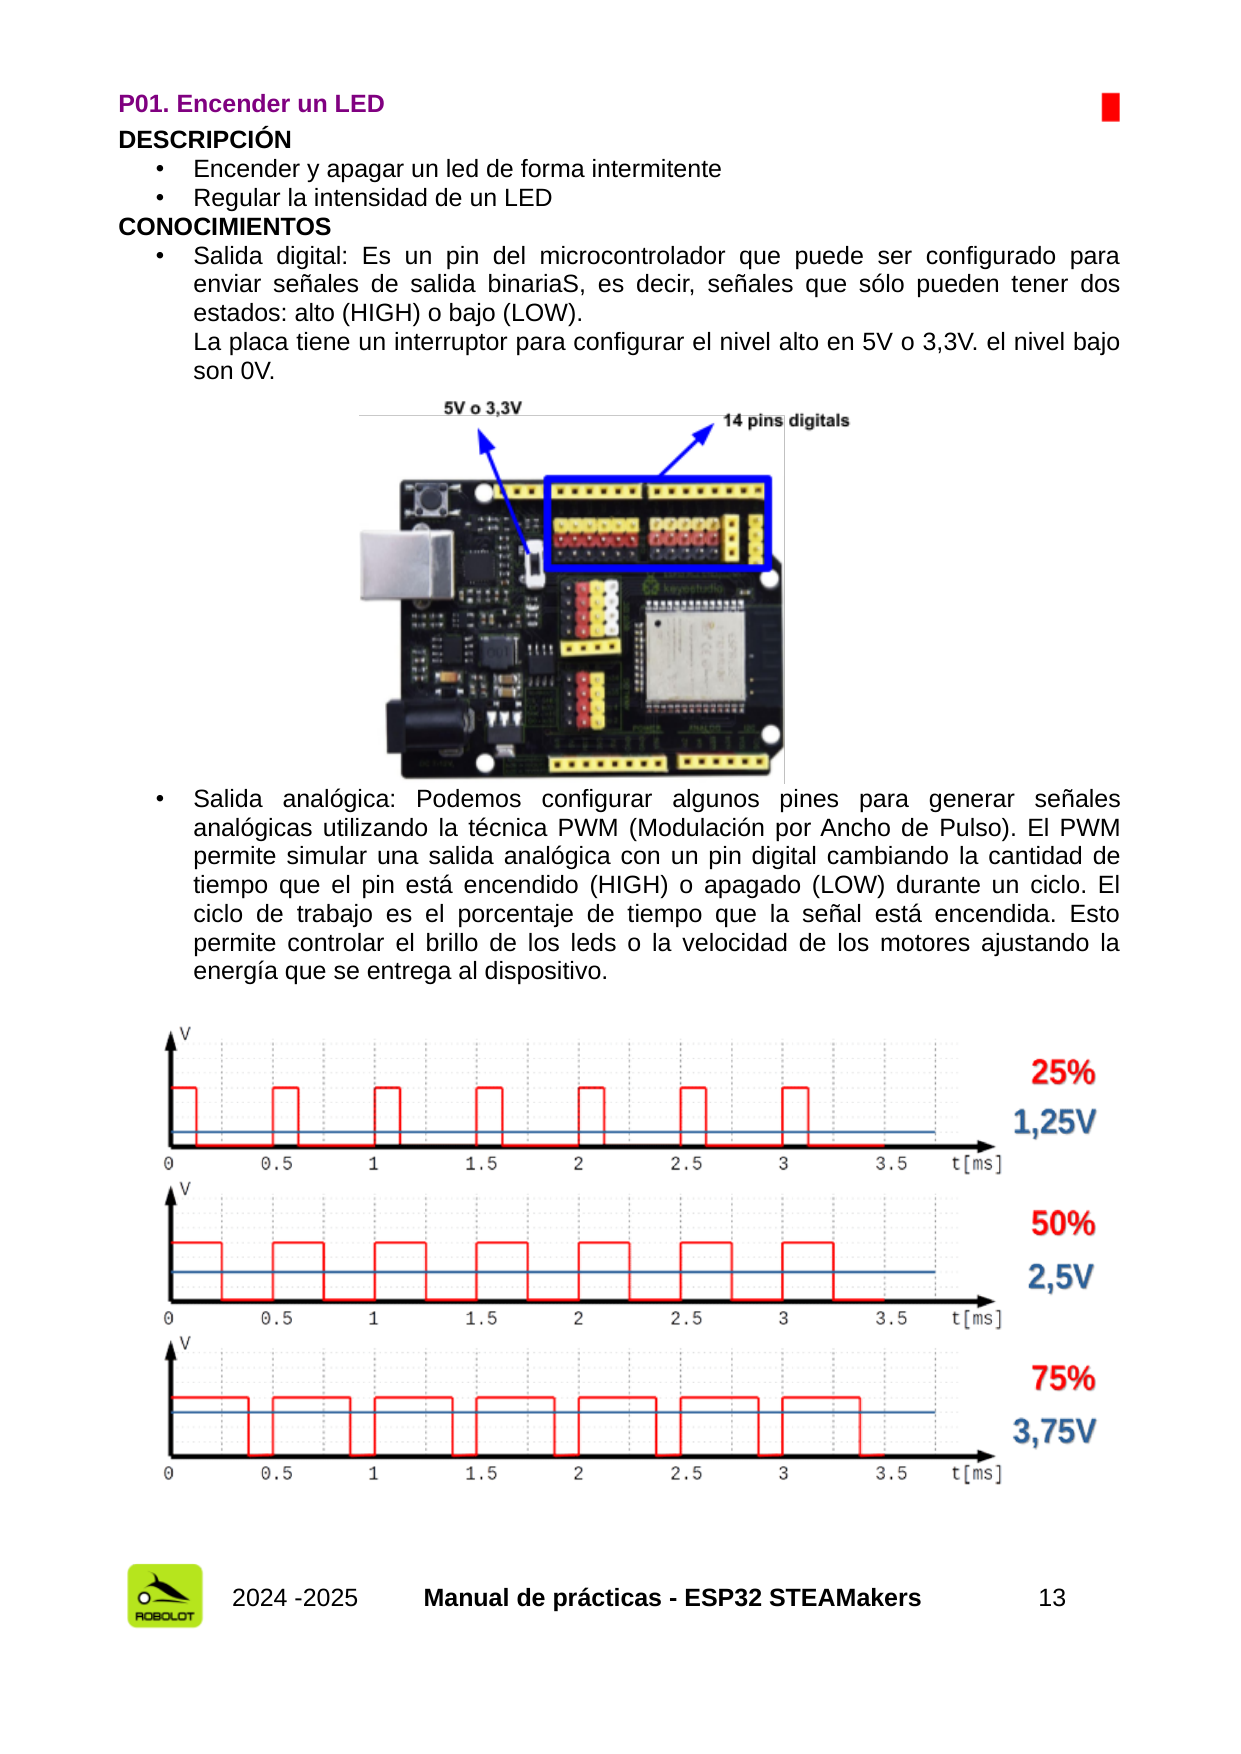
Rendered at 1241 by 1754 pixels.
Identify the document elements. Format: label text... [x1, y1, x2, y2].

list Regular la intensidad de un LED [156, 183, 1122, 212]
subtitle P01. Encender un LED [118, 88, 1100, 117]
picture [126, 1563, 205, 1631]
list Salida analógica: Podemos configurar algunos pines para generar señales analógicas utilizando la técnica PWM (Modulación por Ancho de Pulso). El PWM permite simular una salida analógica con un pin digital cambiando la cantidad de tiempo que el pin está encendido (HIGH) o apagado (LOW) durante un ciclo. El ciclo de trabajo es el porcentaje de tiempo que la señal está encendida. Esto permite controlar el brillo de los leds o la velocidad de los motores ajustando la energía que se entrega al dispositivo. [156, 384, 1122, 985]
text DESCRIPCIÓN [118, 125, 1122, 154]
picture [1100, 88, 1123, 126]
text CONOCIMIENTOS [118, 212, 1122, 241]
list Salida digital: Es un pin del microcontrolador que puede ser configurado para enviar señales de salida binariaS, es decir, señales que sólo pueden tener dos estados: alto (HIGH) o bajo (LOW). [156, 241, 1122, 327]
list La placa tiene un interruptor para configurar el nivel alto en 5V o 3,3V. el nivel bajo son 0V. [156, 327, 1122, 384]
picture [118, 998, 1123, 1508]
list Encender y apagar un led de forma intermitente [156, 154, 1122, 183]
picture [359, 390, 882, 784]
